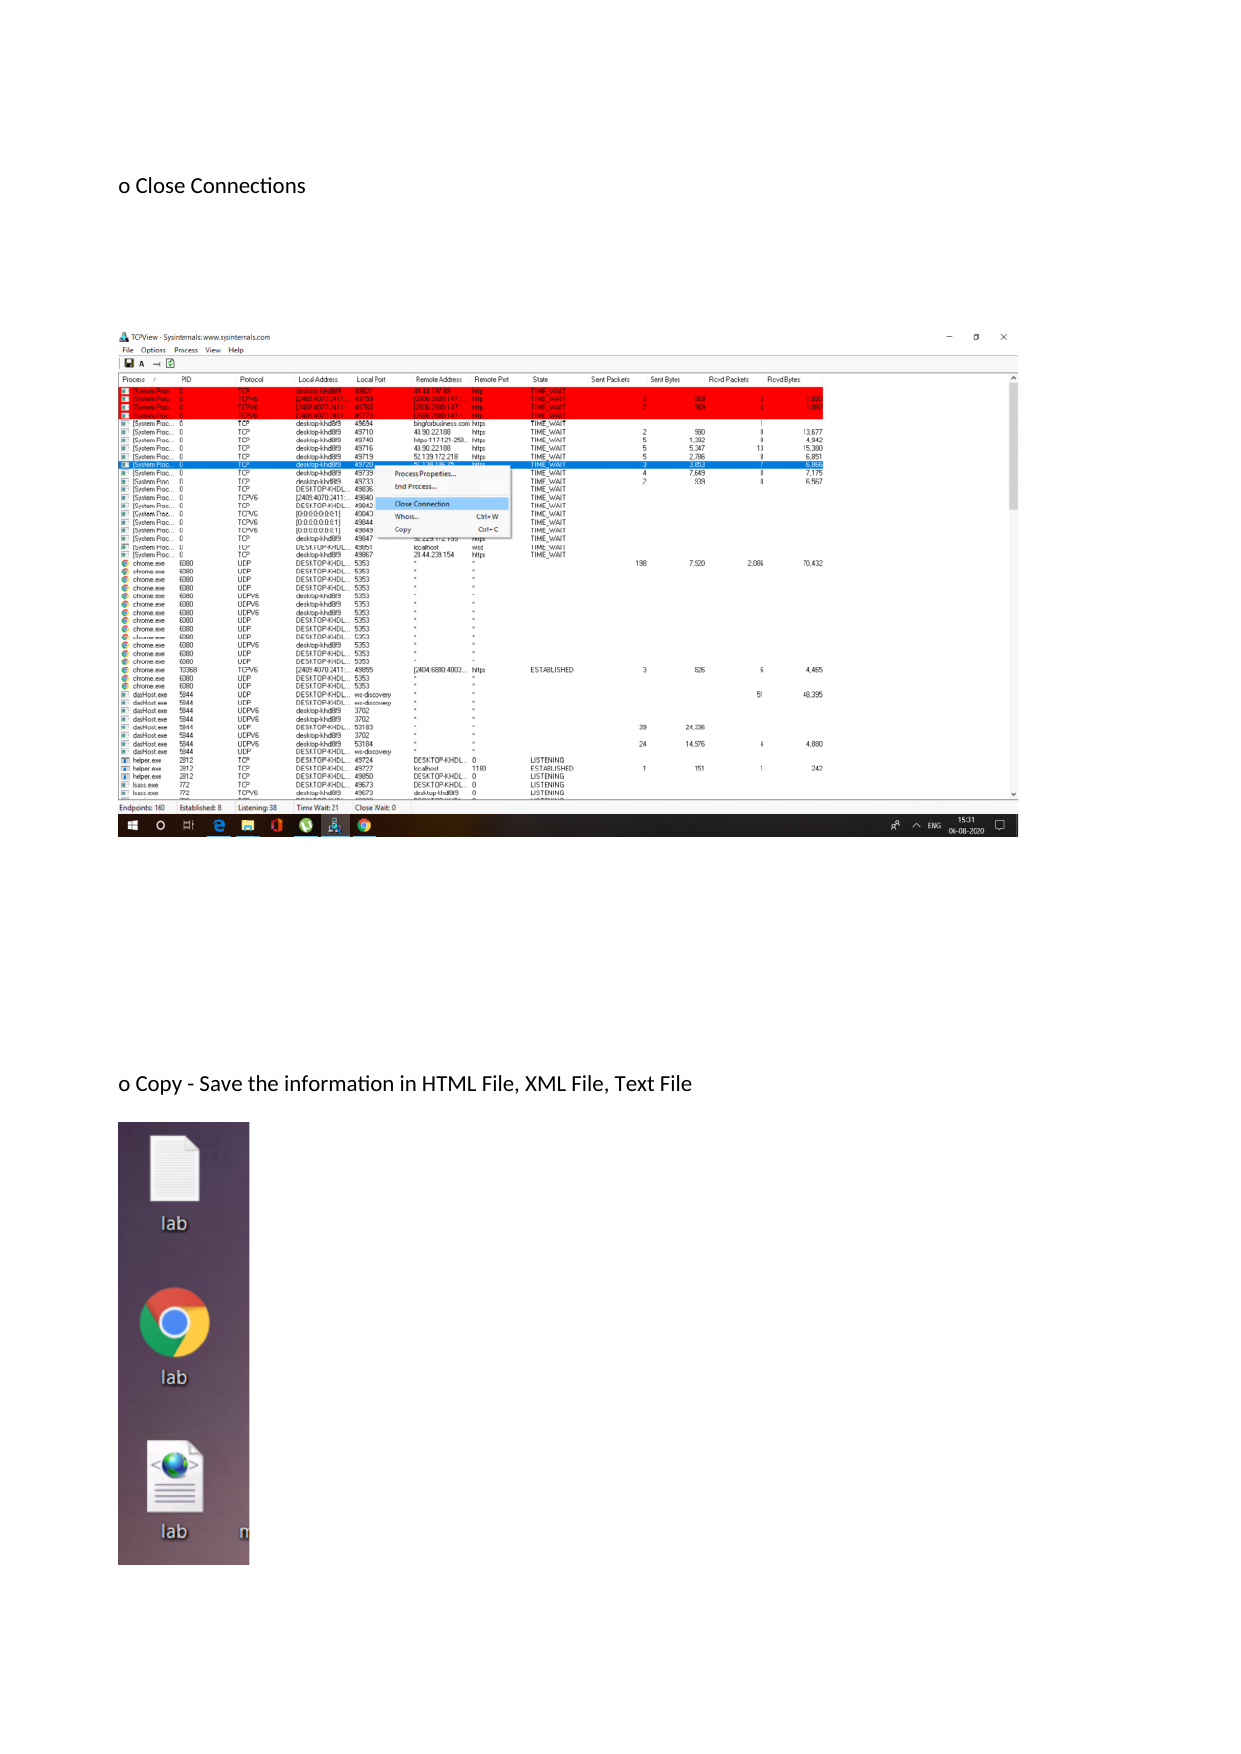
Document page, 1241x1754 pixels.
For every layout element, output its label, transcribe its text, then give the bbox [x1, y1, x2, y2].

text o Close Connections [118, 171, 1122, 199]
text o Copy - Save the information in HTML File, XML File, Text File [118, 1069, 1122, 1097]
